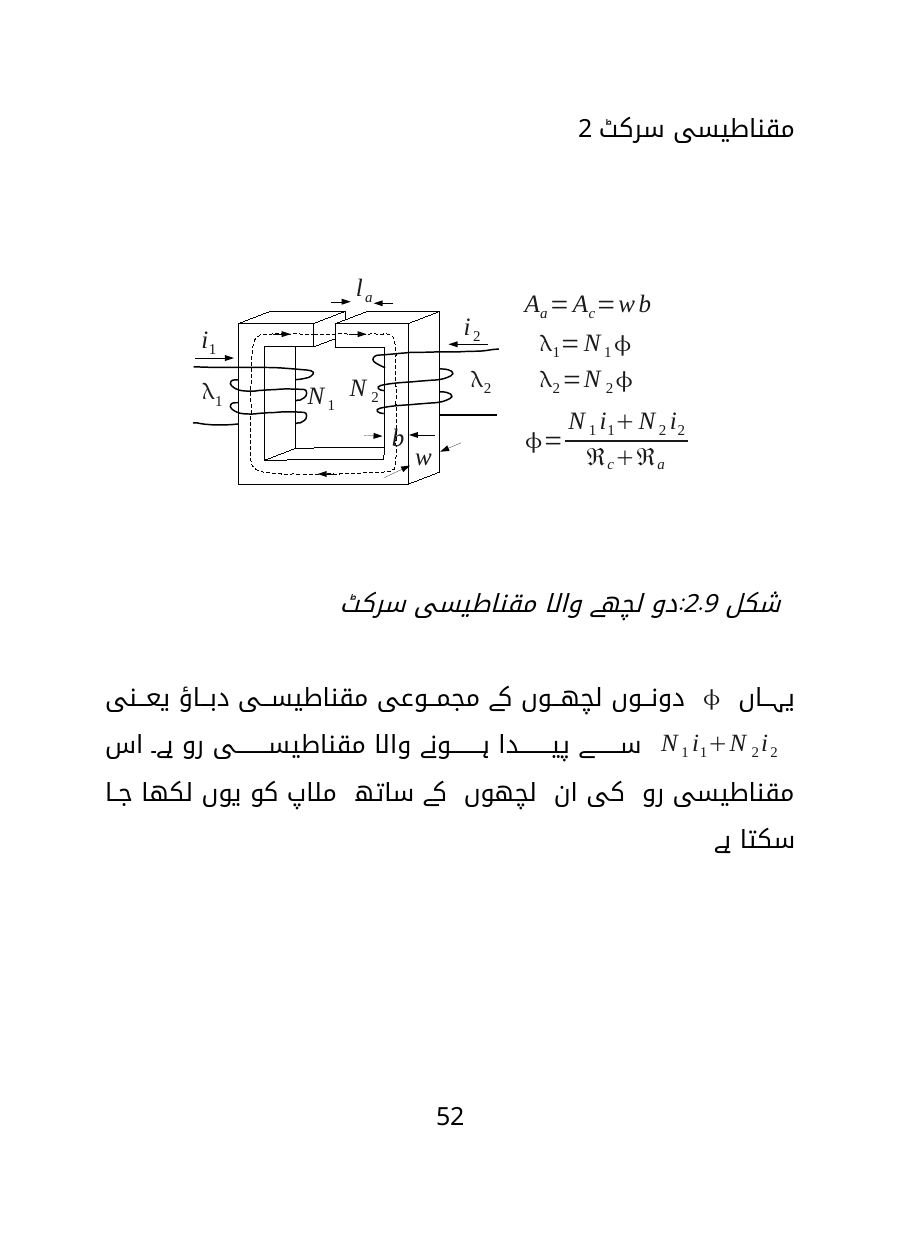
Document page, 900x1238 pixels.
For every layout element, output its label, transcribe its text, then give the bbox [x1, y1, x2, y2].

text شکل 2.9:دو لچھے والا مقناطیسی سرکٹ [120, 195, 780, 627]
text یہاںدونوں لچھوں کے مجموعی مقناطیسی دباؤ یعنی سے پیدا ہونے والا مقناطیسی رو ہے۔ اس مقناطیسی رو کی ان لچھوں کے ساتھ ملاپ کو یوں لکھا جا سکتا ہے [105, 674, 795, 864]
